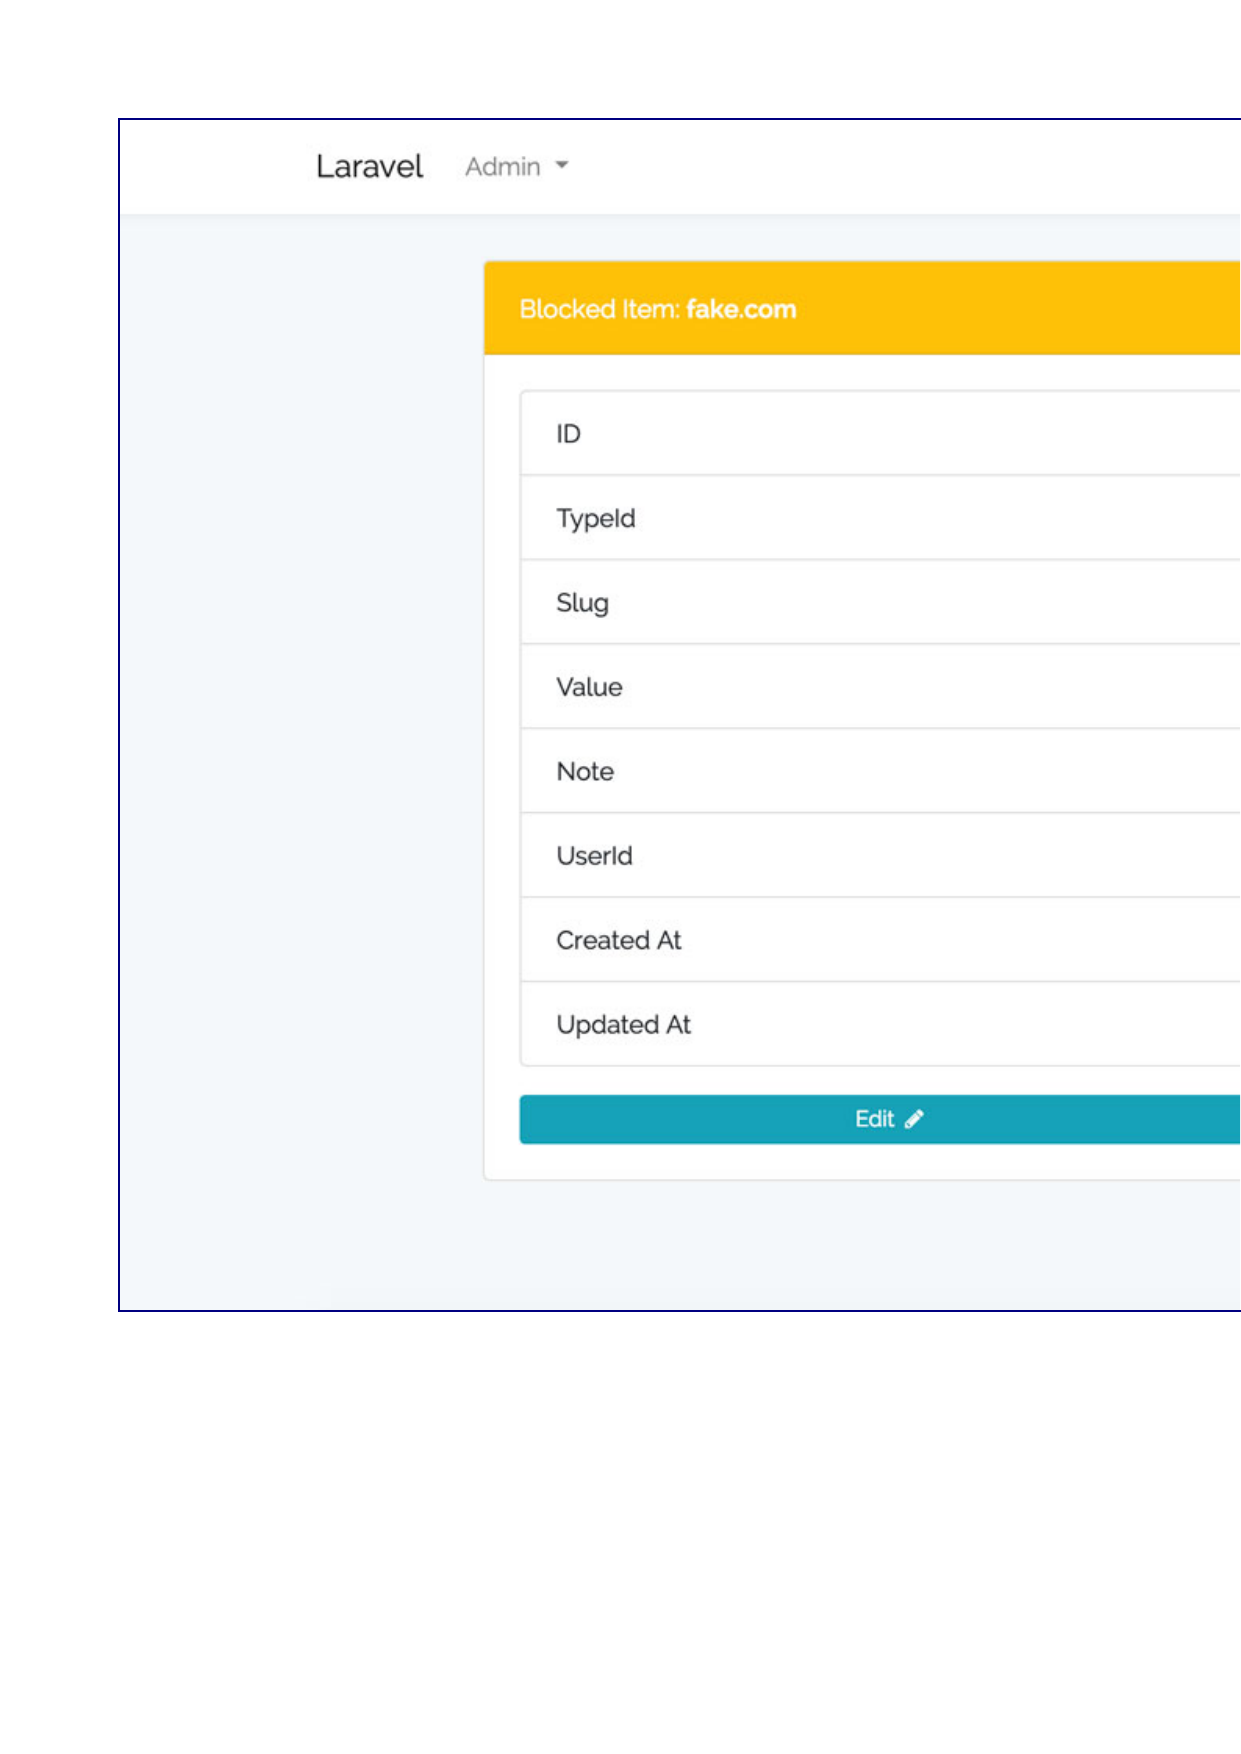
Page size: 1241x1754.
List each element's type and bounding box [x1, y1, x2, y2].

picture [120, 120, 1241, 1310]
